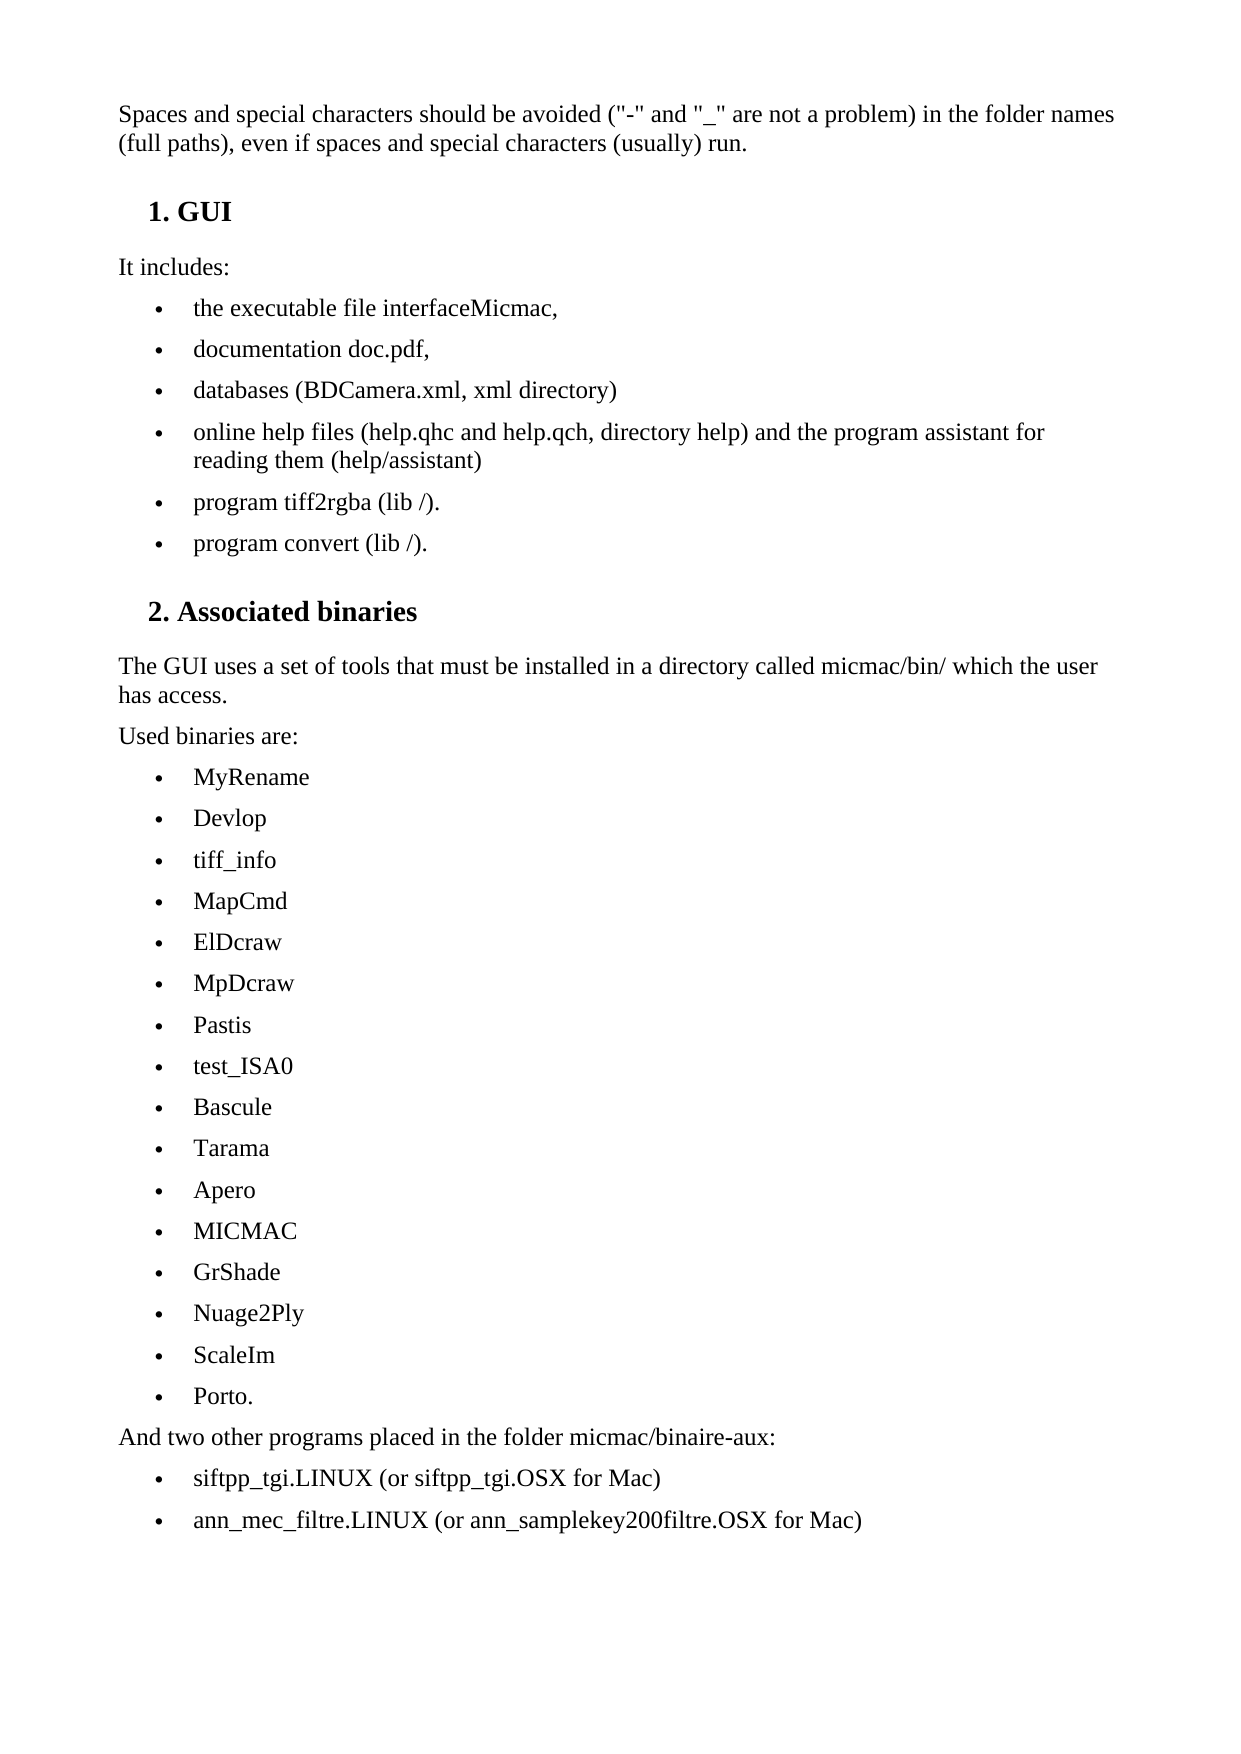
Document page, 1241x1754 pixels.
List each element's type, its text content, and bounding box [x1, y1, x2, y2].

list ScaleIm [156, 1340, 1122, 1368]
list Tarama [156, 1133, 1122, 1162]
text The GUI uses a set of tools that must be installed in a directory called micmac/bin/ which the user has access. [118, 651, 1122, 708]
list GrShade [156, 1257, 1122, 1286]
list databases (BDCamera.xml, xml directory) [156, 375, 1122, 404]
list program tiff2rgba (lib /). [156, 487, 1122, 515]
list Porto. [156, 1381, 1122, 1410]
text And two other programs placed in the folder micmac/binaire-aux: [118, 1422, 1122, 1451]
list online help files (help.qhc and help.qch, directory help) and the program assistant for reading them (help/assistant) [156, 417, 1122, 474]
text Used binaries are: [118, 721, 1122, 750]
list ElDcraw [156, 927, 1122, 956]
list documentation doc.pdf, [156, 334, 1122, 363]
subtitle 2. Associated binaries [118, 594, 1122, 627]
list siftpp_tgi.LINUX (or siftpp_tgi.OSX for Mac) [156, 1463, 1122, 1492]
text It includes: [118, 252, 1122, 280]
list Devlop [156, 803, 1122, 832]
list ann_mec_filtre.LINUX (or ann_samplekey200filtre.OSX for Mac) [156, 1505, 1122, 1533]
list Bascule [156, 1092, 1122, 1121]
list program convert (lib /). [156, 528, 1122, 557]
list MapCmd [156, 886, 1122, 915]
list Nuage2Ply [156, 1298, 1122, 1327]
list MyRename [156, 762, 1122, 791]
list MICMAC [156, 1216, 1122, 1245]
list the executable file interfaceMicmac, [156, 293, 1122, 322]
subtitle 1. GUI [118, 194, 1122, 228]
list test_ISA0 [156, 1051, 1122, 1080]
text Spaces and special characters should be avoided ("-" and "_" are not a problem) in the folder names (full paths), even if spaces and special characters (usually) run. [118, 99, 1122, 157]
list Apero [156, 1175, 1122, 1203]
list tiff_info [156, 845, 1122, 873]
list MpDcraw [156, 968, 1122, 997]
list Pastis [156, 1010, 1122, 1038]
